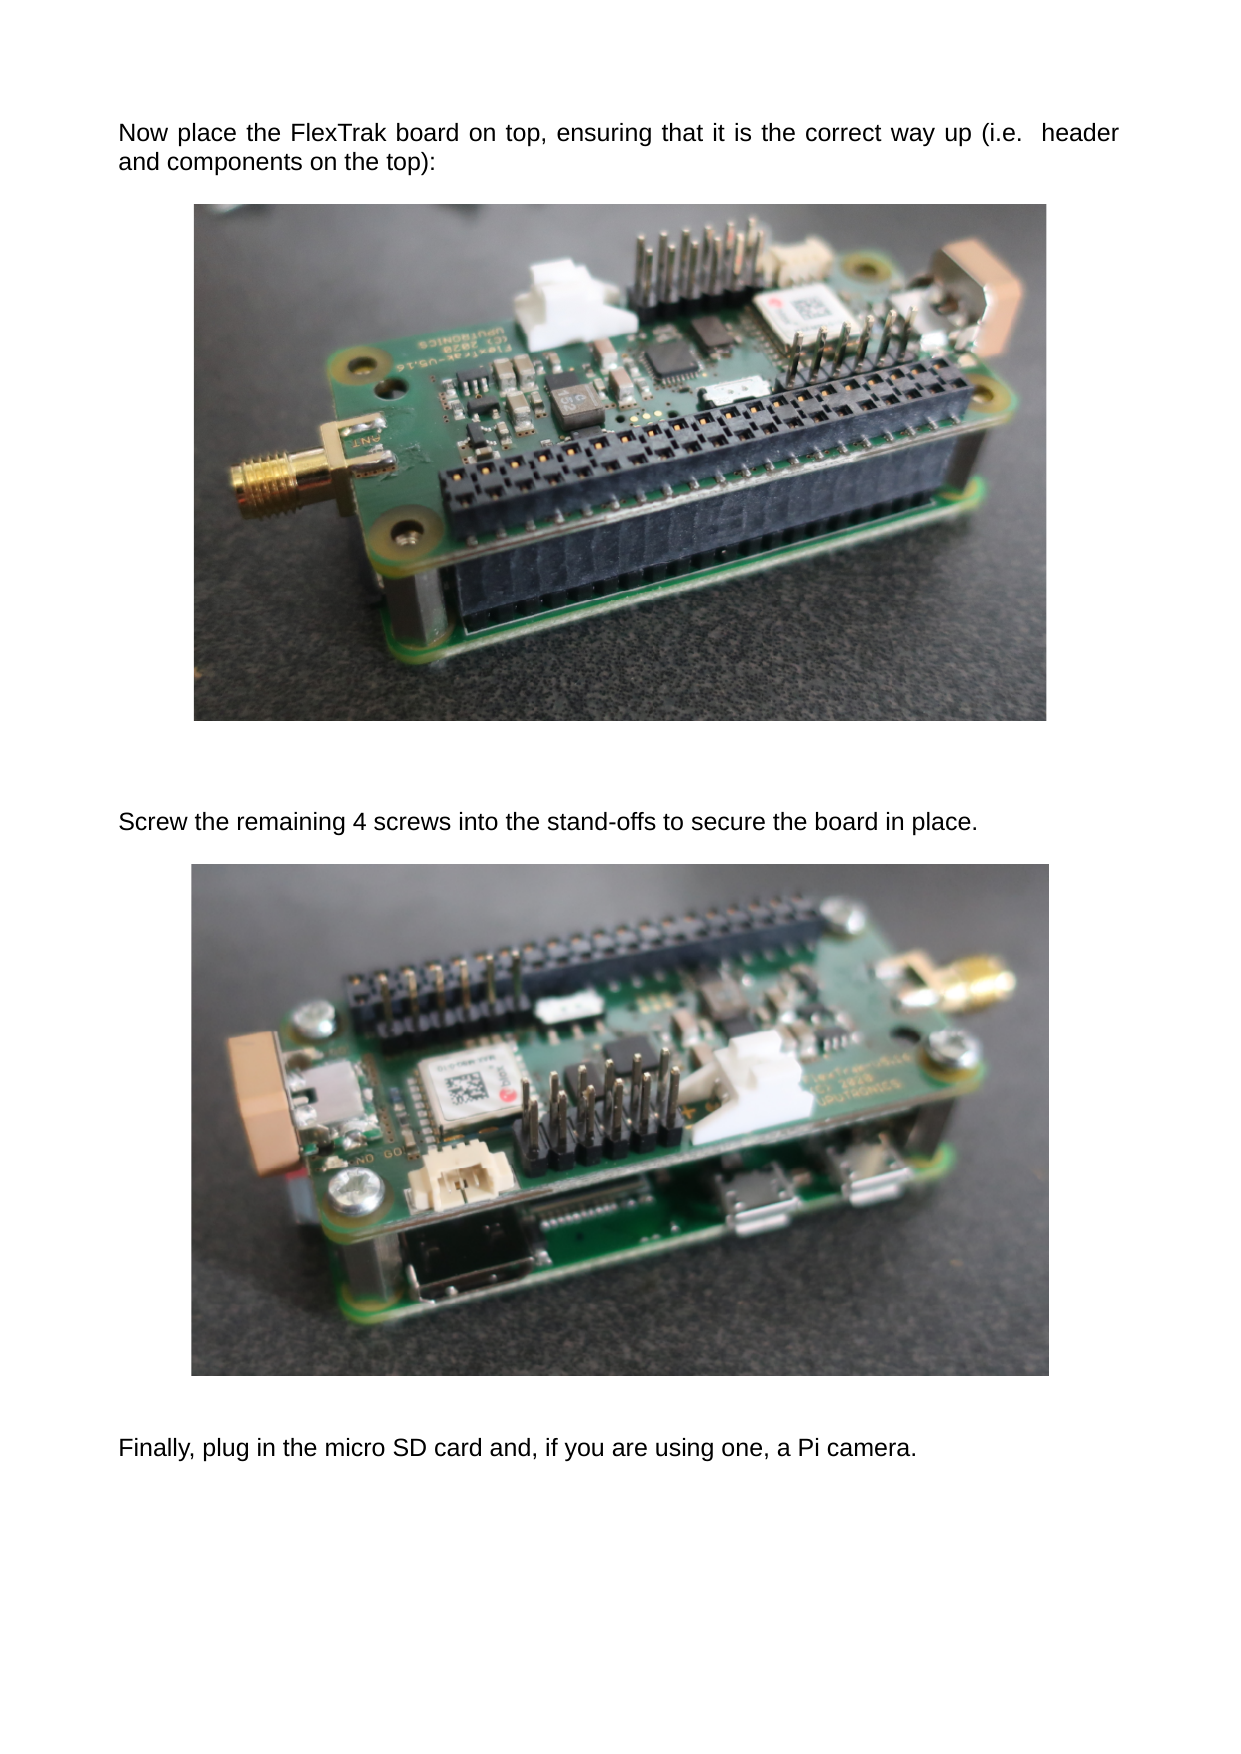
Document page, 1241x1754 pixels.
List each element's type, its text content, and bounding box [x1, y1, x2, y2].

picture [191, 864, 1049, 1376]
text Now place the FlexTrak board on top, ensuring that it is the correct way up (i.e. header and components on the top): [118, 118, 1122, 176]
picture [193, 204, 1047, 721]
text Screw the remaining 4 screws into the stand-offs to secure the board in place. [118, 807, 1122, 836]
text Finally, plug in the micro SD card and, if you are using one, a Pi camera. [118, 1433, 1122, 1462]
